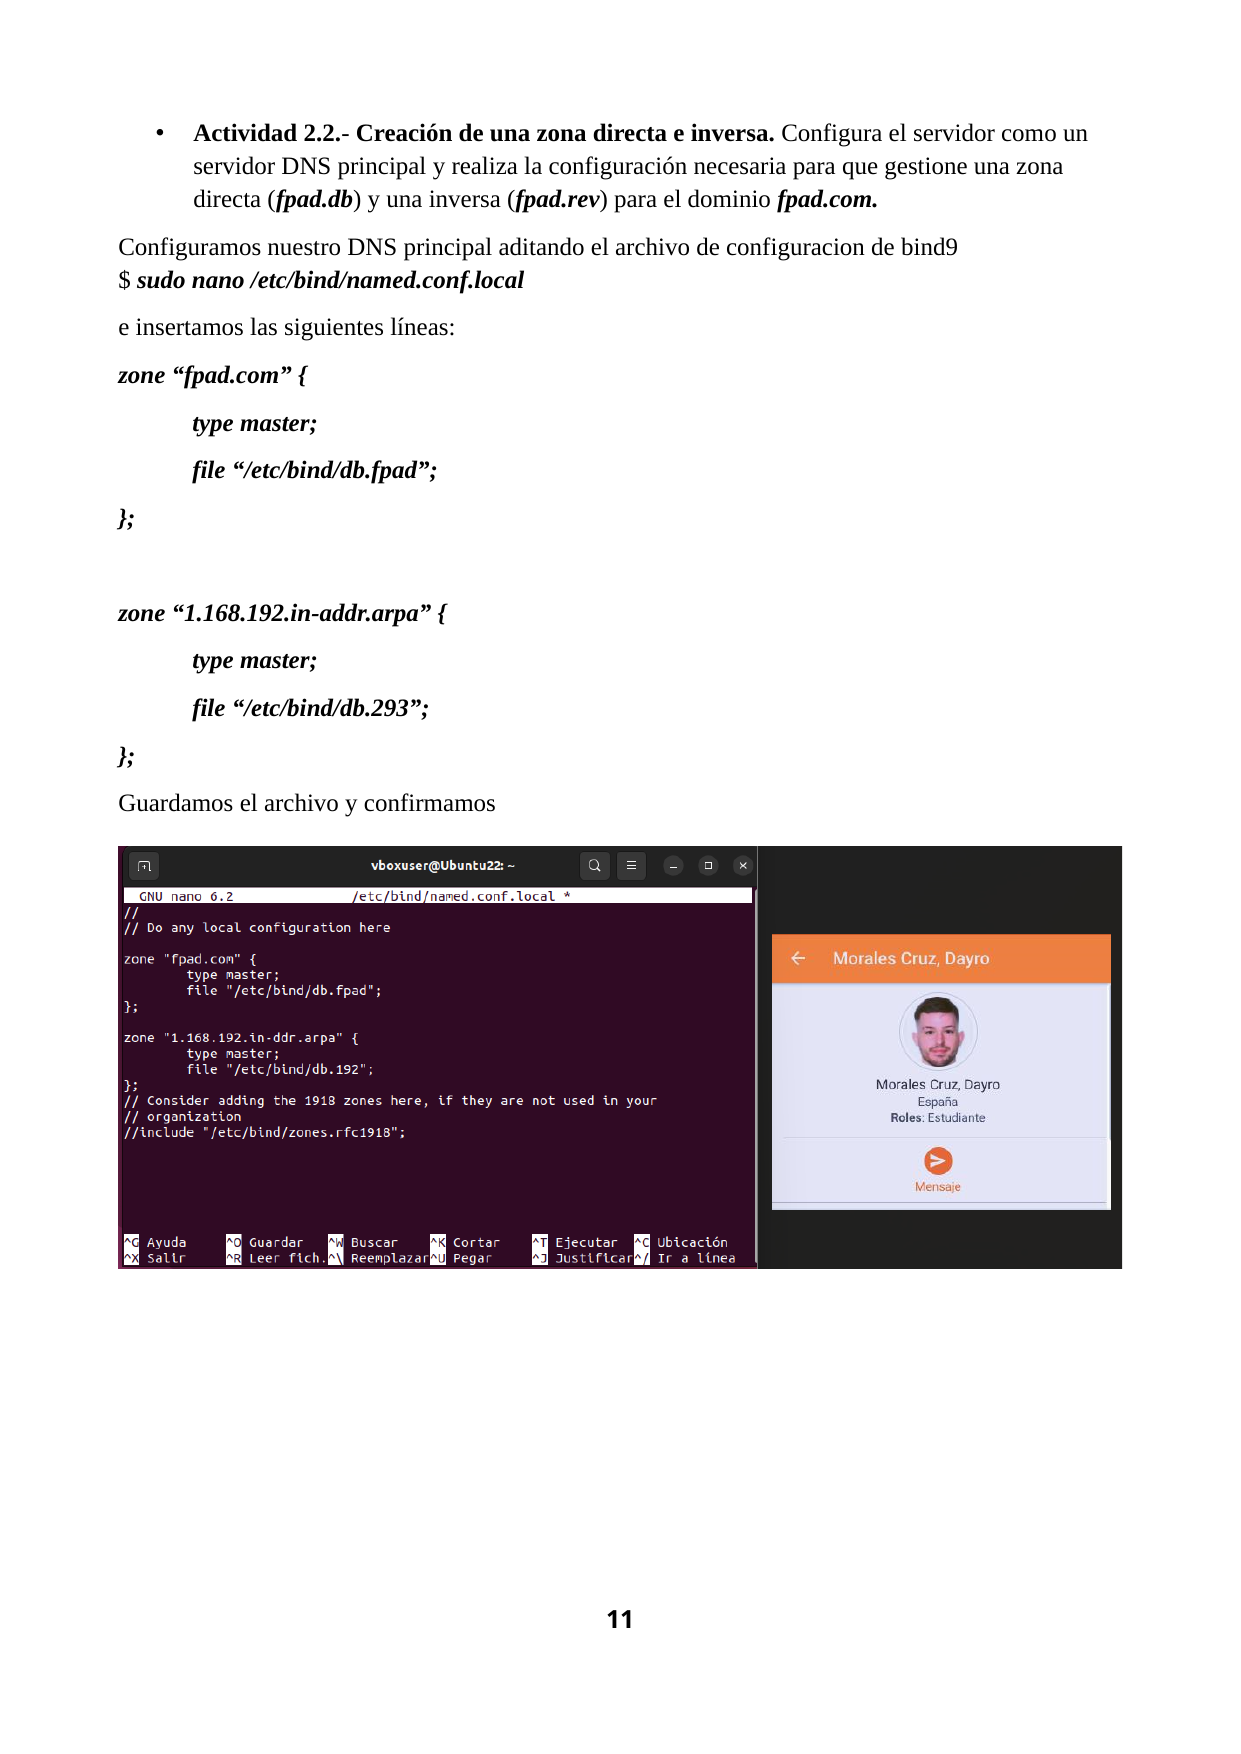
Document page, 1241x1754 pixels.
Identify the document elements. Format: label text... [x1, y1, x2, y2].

list Actividad 2.2.- Creación de una zona directa e inversa. Configura el servidor como un servidor DNS principal y realiza la configuración necesaria para que gestione una zona directa (fpad.db) y una inversa (fpad.rev) para el dominio fpad.com. [156, 118, 1122, 213]
text type master; [118, 408, 1122, 436]
picture [118, 846, 1123, 1269]
text zone “1.168.192.in-addr.arpa” { [118, 598, 1122, 627]
text file “/etc/bind/db.293”; [118, 693, 1122, 722]
text }; [118, 503, 1122, 532]
text Guardamos el archivo y confirmamos [118, 788, 1122, 817]
text zone “fpad.com” { [118, 360, 1122, 389]
text e insertamos las siguientes líneas: [118, 312, 1122, 341]
text type master; [118, 646, 1122, 674]
text Configuramos nuestro DNS principal aditando el archivo de configuracion de bind9 $ sudo nano /etc/bind/named.conf.local [118, 232, 1122, 293]
text file “/etc/bind/db.fpad”; [118, 455, 1122, 484]
text }; [118, 741, 1122, 769]
